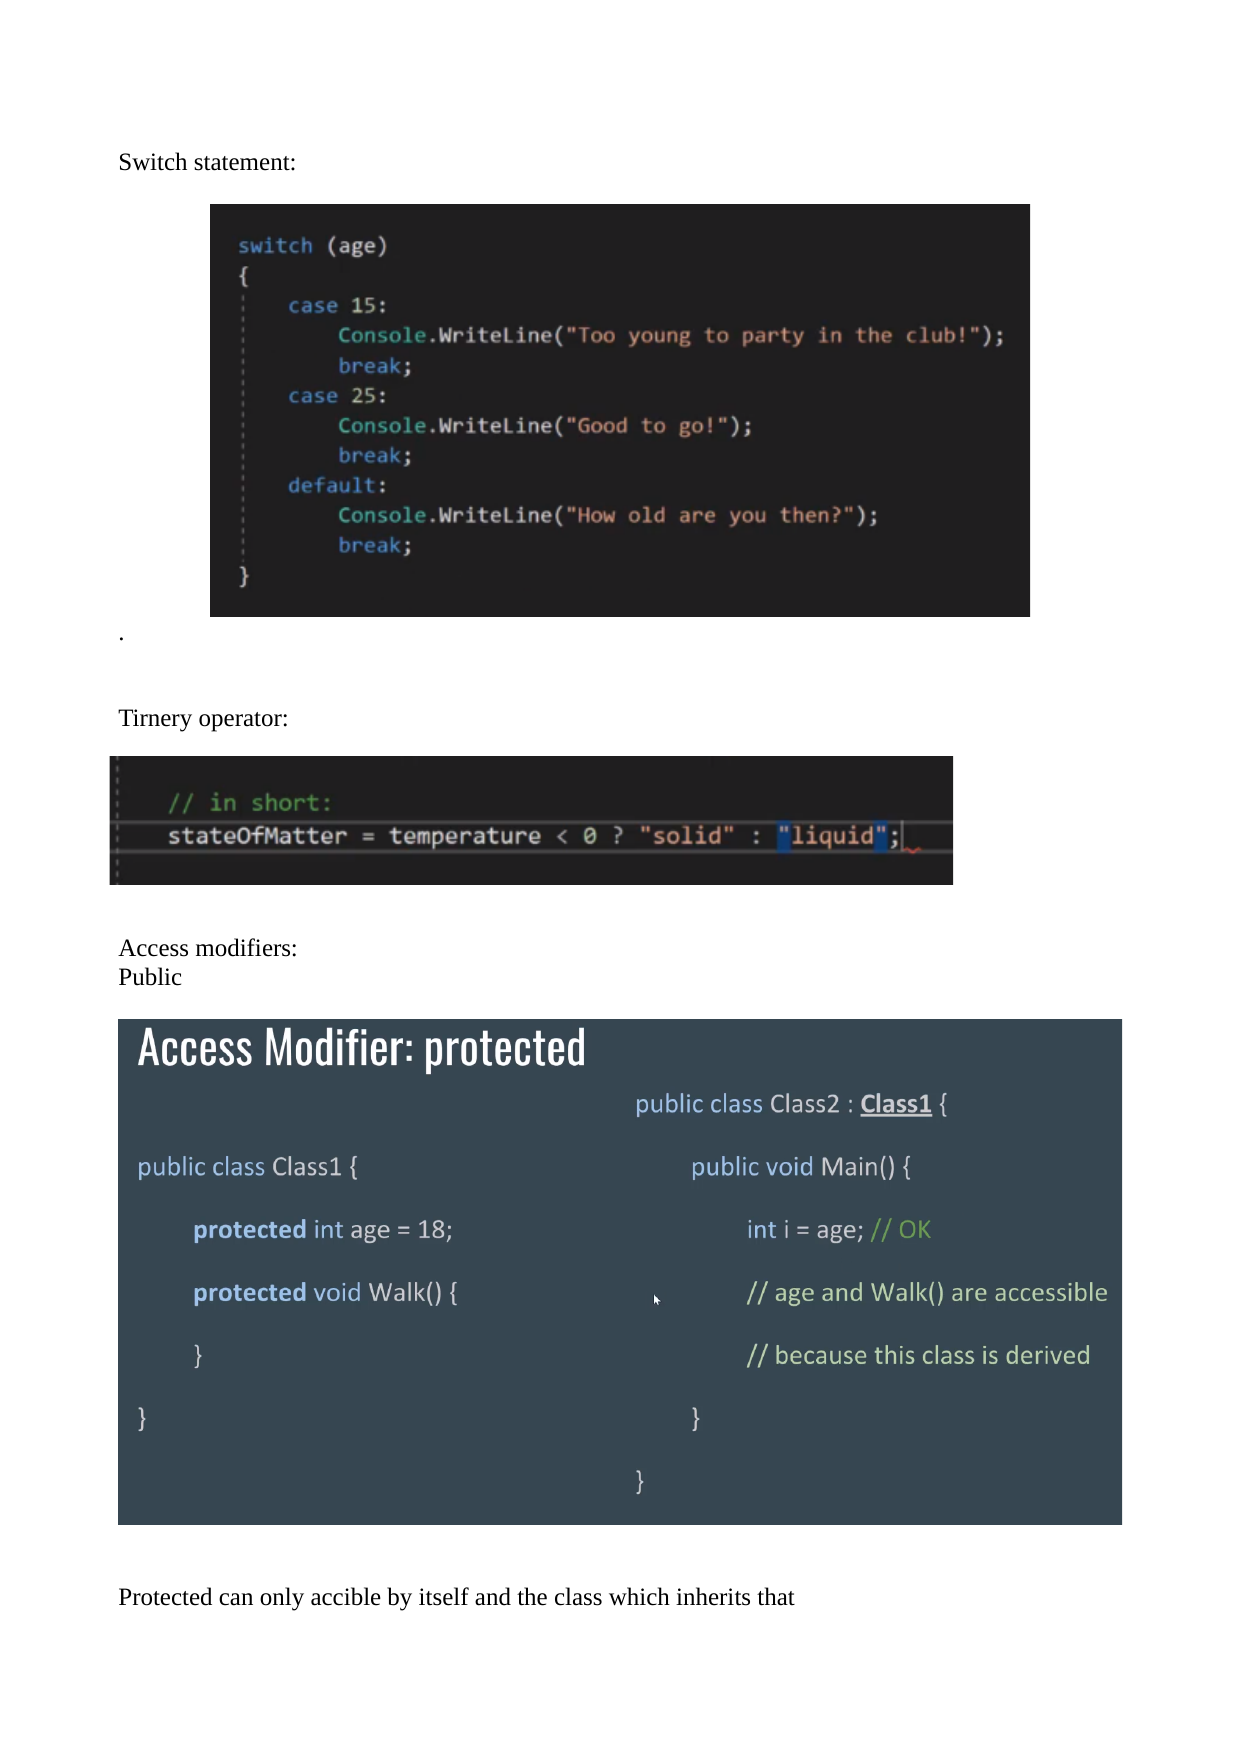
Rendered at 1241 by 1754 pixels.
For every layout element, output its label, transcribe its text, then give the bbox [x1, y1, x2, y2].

text Switch statement: [118, 147, 1122, 176]
text Access modifiers: [118, 933, 1122, 962]
picture [210, 204, 1031, 617]
text Protected can only accible by itself and the class which inherits that [118, 1582, 1122, 1610]
picture [109, 756, 954, 885]
text Public [118, 962, 1122, 991]
picture [118, 1019, 1123, 1525]
text . [118, 204, 1122, 646]
text Tirnery operator: [118, 703, 1122, 732]
